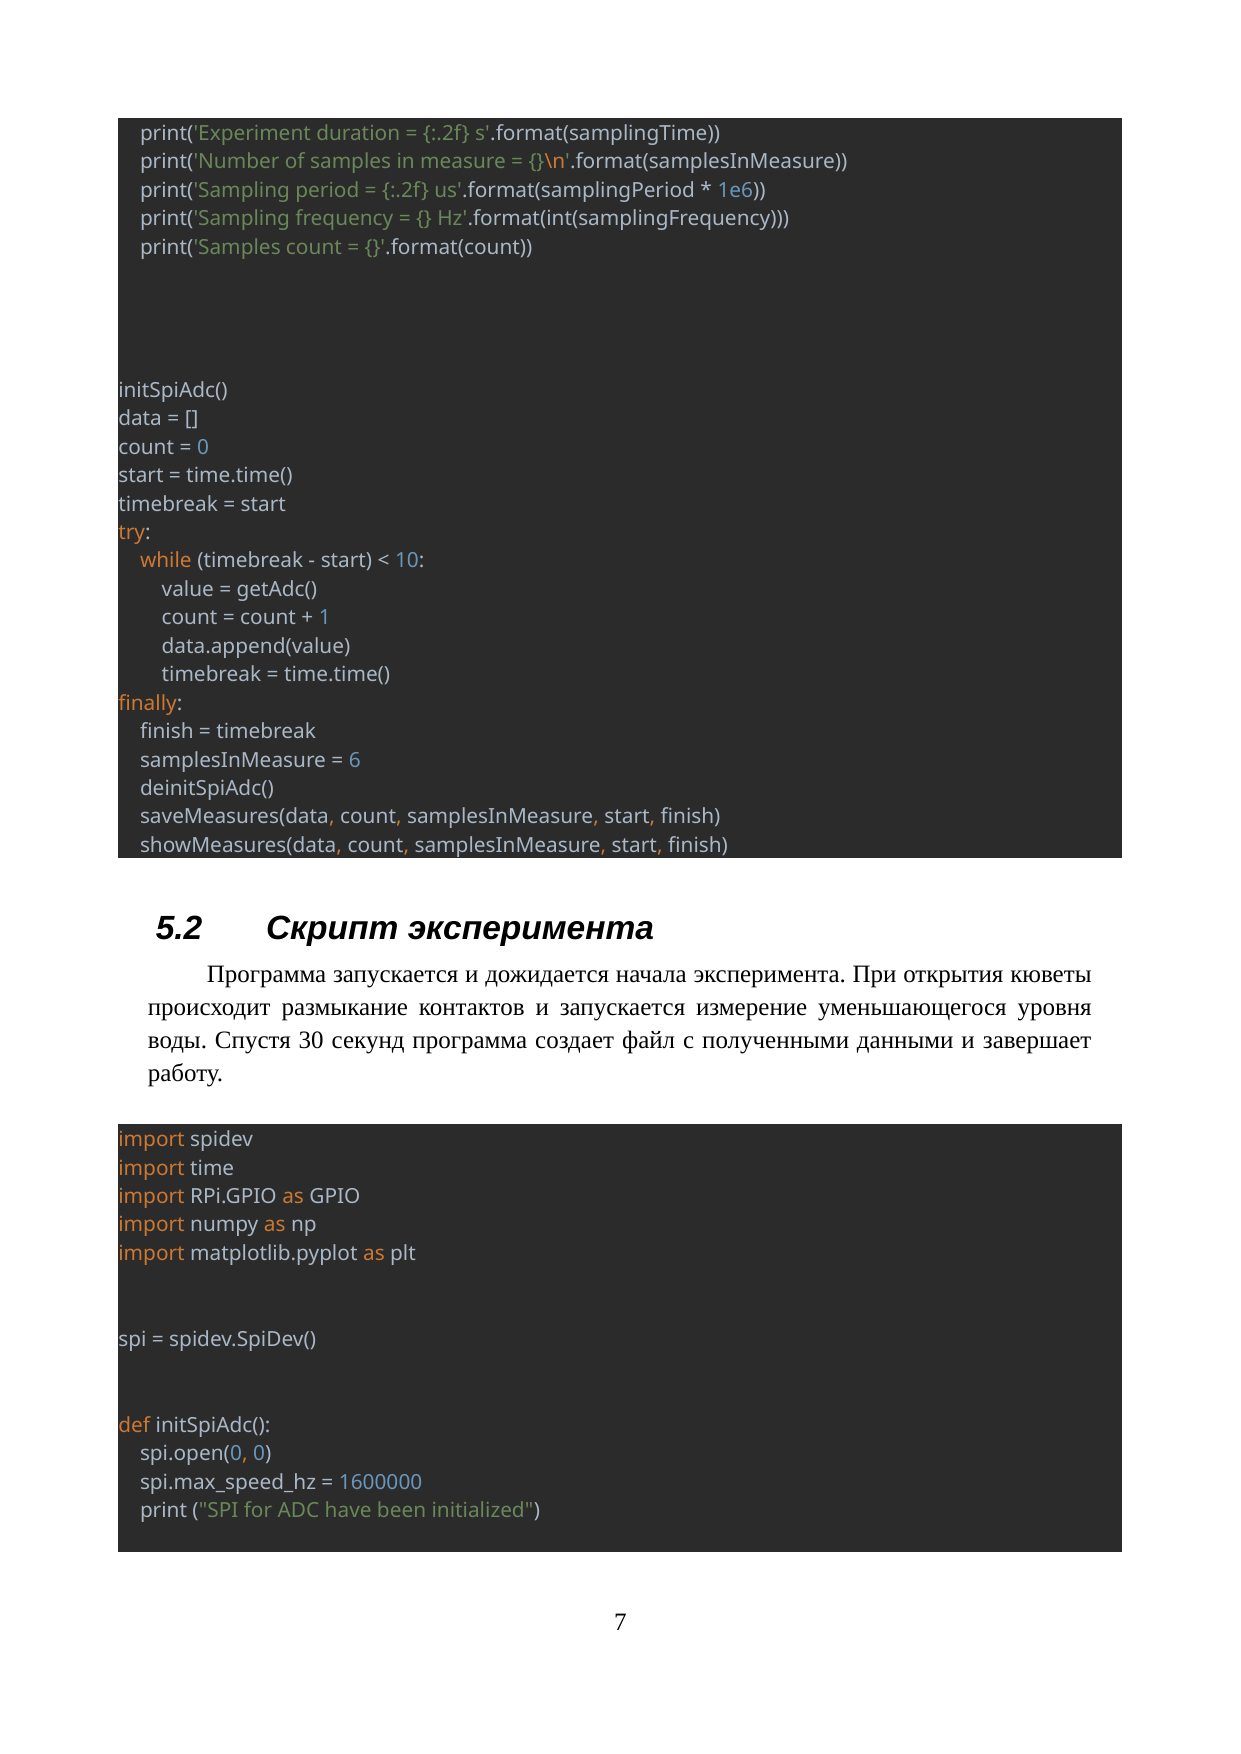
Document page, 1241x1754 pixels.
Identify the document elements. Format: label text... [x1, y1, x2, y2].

subtitle Скрипт эксперимента [156, 908, 1122, 947]
text import spidev import time import RPi.GPIO as GPIO import numpy as np import matplotlib.pyplot as plt spi = spidev.SpiDev() def initSpiAdc(): spi.open(0, 0) spi.max_speed_hz = 1600000 print ("SPI for ADC have been initialized") [118, 1124, 1122, 1552]
text Программа запускается и дожидается начала эксперимента. При открытия кюветы происходит размыкание контактов и запускается измерение уменьшающегося уровня воды. Спустя 30 секунд программа создает файл с полученными данными и завершает работу. [148, 959, 1093, 1087]
text print('Experiment duration = {:.2f} s'.format(samplingTime)) print('Number of samples in measure = {}\n'.format(samplesInMeasure)) print('Sampling period = {:.2f} us'.format(samplingPeriod * 1e6)) print('Sampling frequency = {} Hz'.format(int(samplingFrequency))) print('Samples count = {}'.format(count)) initSpiAdc() data = [] count = 0 start = time.time() timebreak = start try: while (timebreak - start) < 10: value = getAdc() count = count + 1 data.append(value) timebreak = time.time() finally: finish = timebreak samplesInMeasure = 6 deinitSpiAdc() saveMeasures(data, count, samplesInMeasure, start, finish) showMeasures(data, count, samplesInMeasure, start, finish) [118, 118, 1122, 858]
